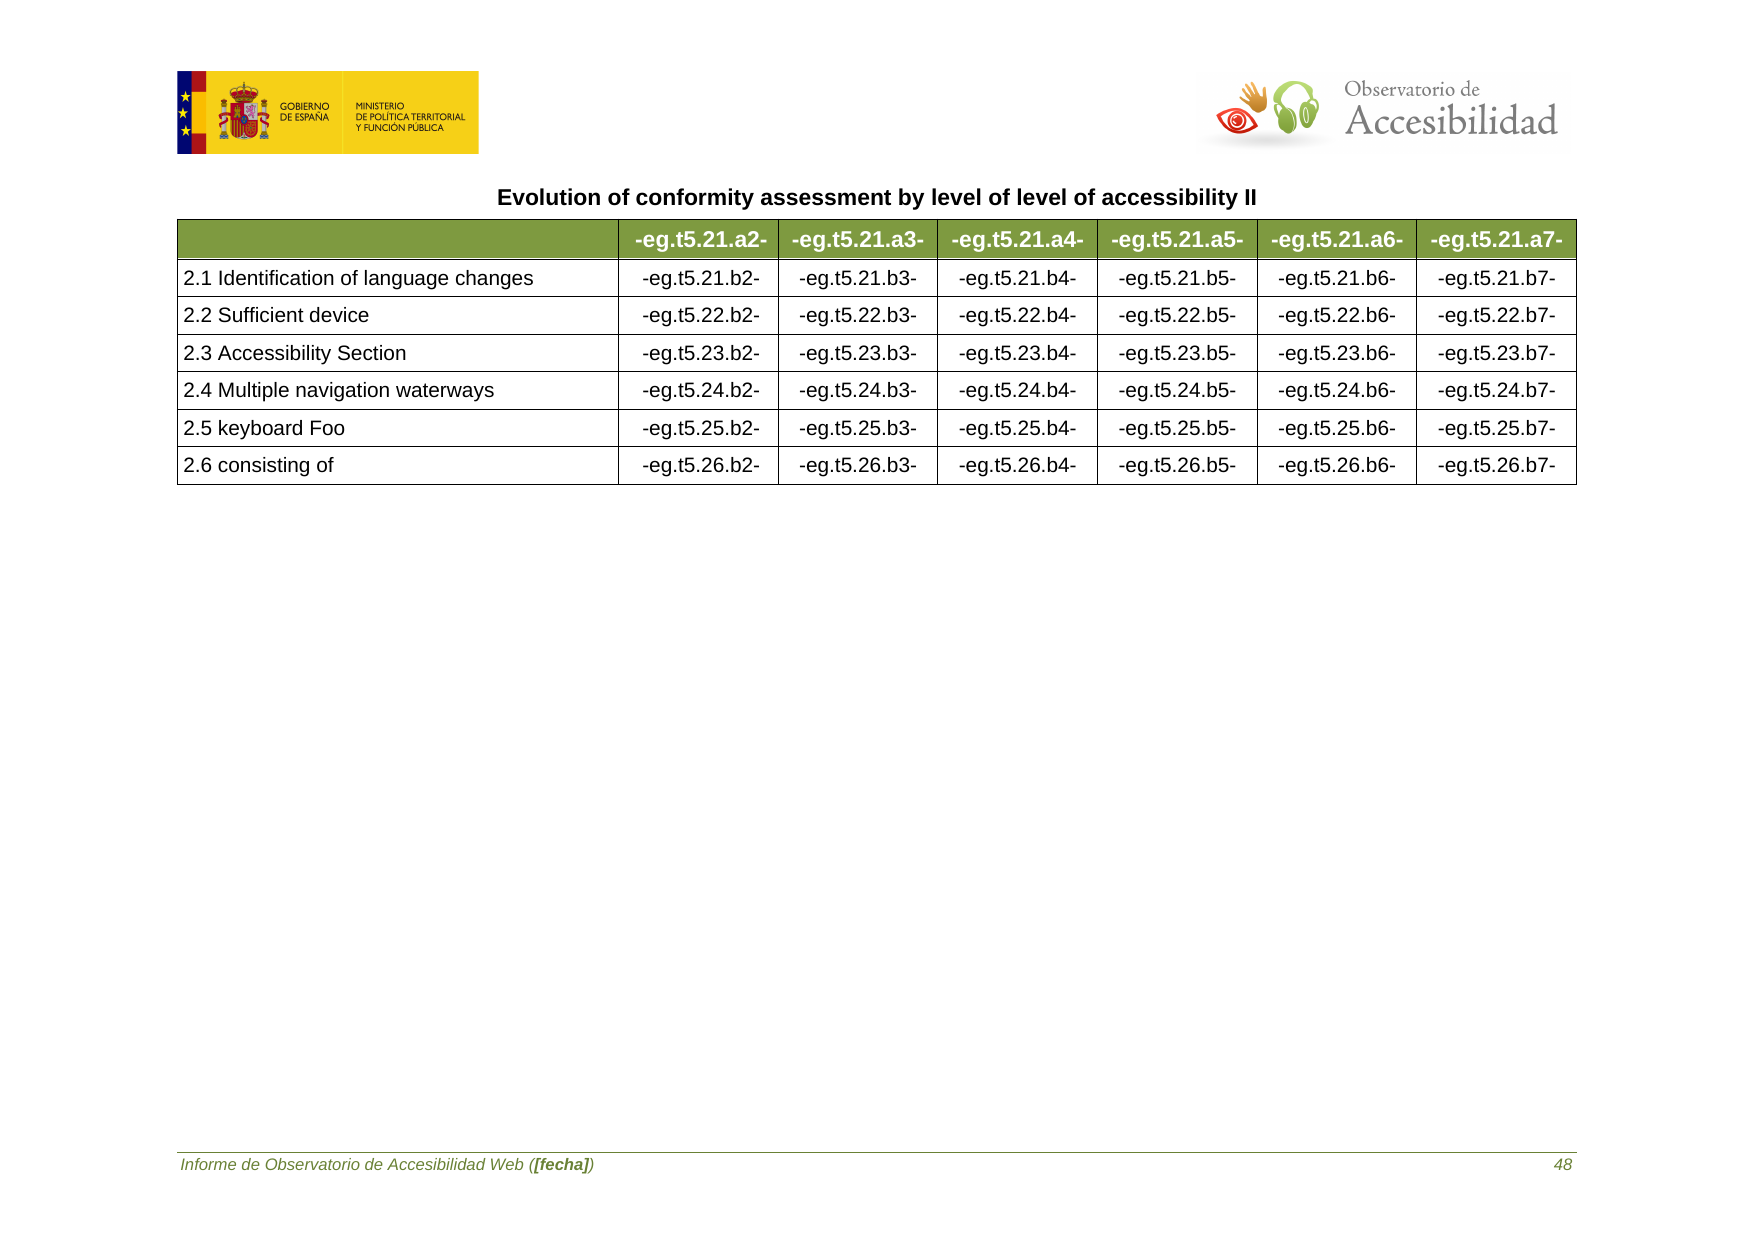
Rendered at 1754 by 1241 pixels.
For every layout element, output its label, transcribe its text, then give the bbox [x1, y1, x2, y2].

table_cell 2.5 keyboard Foo [178, 410, 618, 446]
table_cell -eg.t5.26.b4- [938, 447, 1097, 483]
table_cell -eg.t5.25.b7- [1417, 410, 1576, 446]
table_cell -eg.t5.21.b4- [938, 260, 1097, 296]
picture [177, 71, 479, 154]
table_cell -eg.t5.21.b7- [1417, 260, 1576, 296]
table_cell -eg.t5.21.b6- [1258, 260, 1416, 296]
table_header [178, 220, 618, 258]
table_header -eg.t5.21.a5- [1098, 220, 1257, 258]
table_header -eg.t5.21.a4- [938, 220, 1097, 258]
table_cell -eg.t5.25.b6- [1258, 410, 1416, 446]
table_cell 2.3 Accessibility Section [178, 335, 618, 371]
table_cell -eg.t5.22.b6- [1258, 297, 1416, 333]
table_cell -eg.t5.21.b5- [1098, 260, 1257, 296]
table_cell -eg.t5.23.b3- [779, 335, 937, 371]
picture [1196, 72, 1572, 154]
table_cell -eg.t5.21.b3- [779, 260, 937, 296]
table_cell -eg.t5.22.b7- [1417, 297, 1576, 333]
table_cell -eg.t5.26.b5- [1098, 447, 1257, 483]
table_cell -eg.t5.25.b4- [938, 410, 1097, 446]
table_cell -eg.t5.23.b4- [938, 335, 1097, 371]
text Evolution of conformity assessment by level of level of accessibility II [177, 184, 1577, 211]
table_cell 2.1 Identification of language changes [178, 260, 618, 296]
table_cell -eg.t5.24.b5- [1098, 372, 1257, 408]
table_cell -eg.t5.26.b3- [779, 447, 937, 483]
table_header -eg.t5.21.a7- [1417, 220, 1576, 258]
table_cell -eg.t5.23.b7- [1417, 335, 1576, 371]
table_cell 2.4 Multiple navigation waterways [178, 372, 618, 408]
table_cell -eg.t5.21.b2- [619, 260, 778, 296]
table_cell -eg.t5.25.b3- [779, 410, 937, 446]
table_header -eg.t5.21.a3- [779, 220, 937, 258]
table_header -eg.t5.21.a2- [619, 220, 778, 258]
table_cell -eg.t5.22.b4- [938, 297, 1097, 333]
table_cell -eg.t5.24.b3- [779, 372, 937, 408]
table_cell -eg.t5.24.b6- [1258, 372, 1416, 408]
table_cell -eg.t5.23.b5- [1098, 335, 1257, 371]
table_cell -eg.t5.24.b4- [938, 372, 1097, 408]
table_cell -eg.t5.26.b6- [1258, 447, 1416, 483]
table_cell -eg.t5.25.b5- [1098, 410, 1257, 446]
table_cell -eg.t5.24.b2- [619, 372, 778, 408]
table_cell 2.6 consisting of [178, 447, 618, 483]
table_cell -eg.t5.26.b7- [1417, 447, 1576, 483]
table_cell -eg.t5.24.b7- [1417, 372, 1576, 408]
table_cell 2.2 Sufficient device [178, 297, 618, 333]
table_cell -eg.t5.23.b2- [619, 335, 778, 371]
table_cell -eg.t5.25.b2- [619, 410, 778, 446]
table_cell -eg.t5.22.b5- [1098, 297, 1257, 333]
table_cell -eg.t5.26.b2- [619, 447, 778, 483]
table_header -eg.t5.21.a6- [1258, 220, 1416, 258]
table_cell -eg.t5.23.b6- [1258, 335, 1416, 371]
table_cell -eg.t5.22.b2- [619, 297, 778, 333]
table_cell -eg.t5.22.b3- [779, 297, 937, 333]
